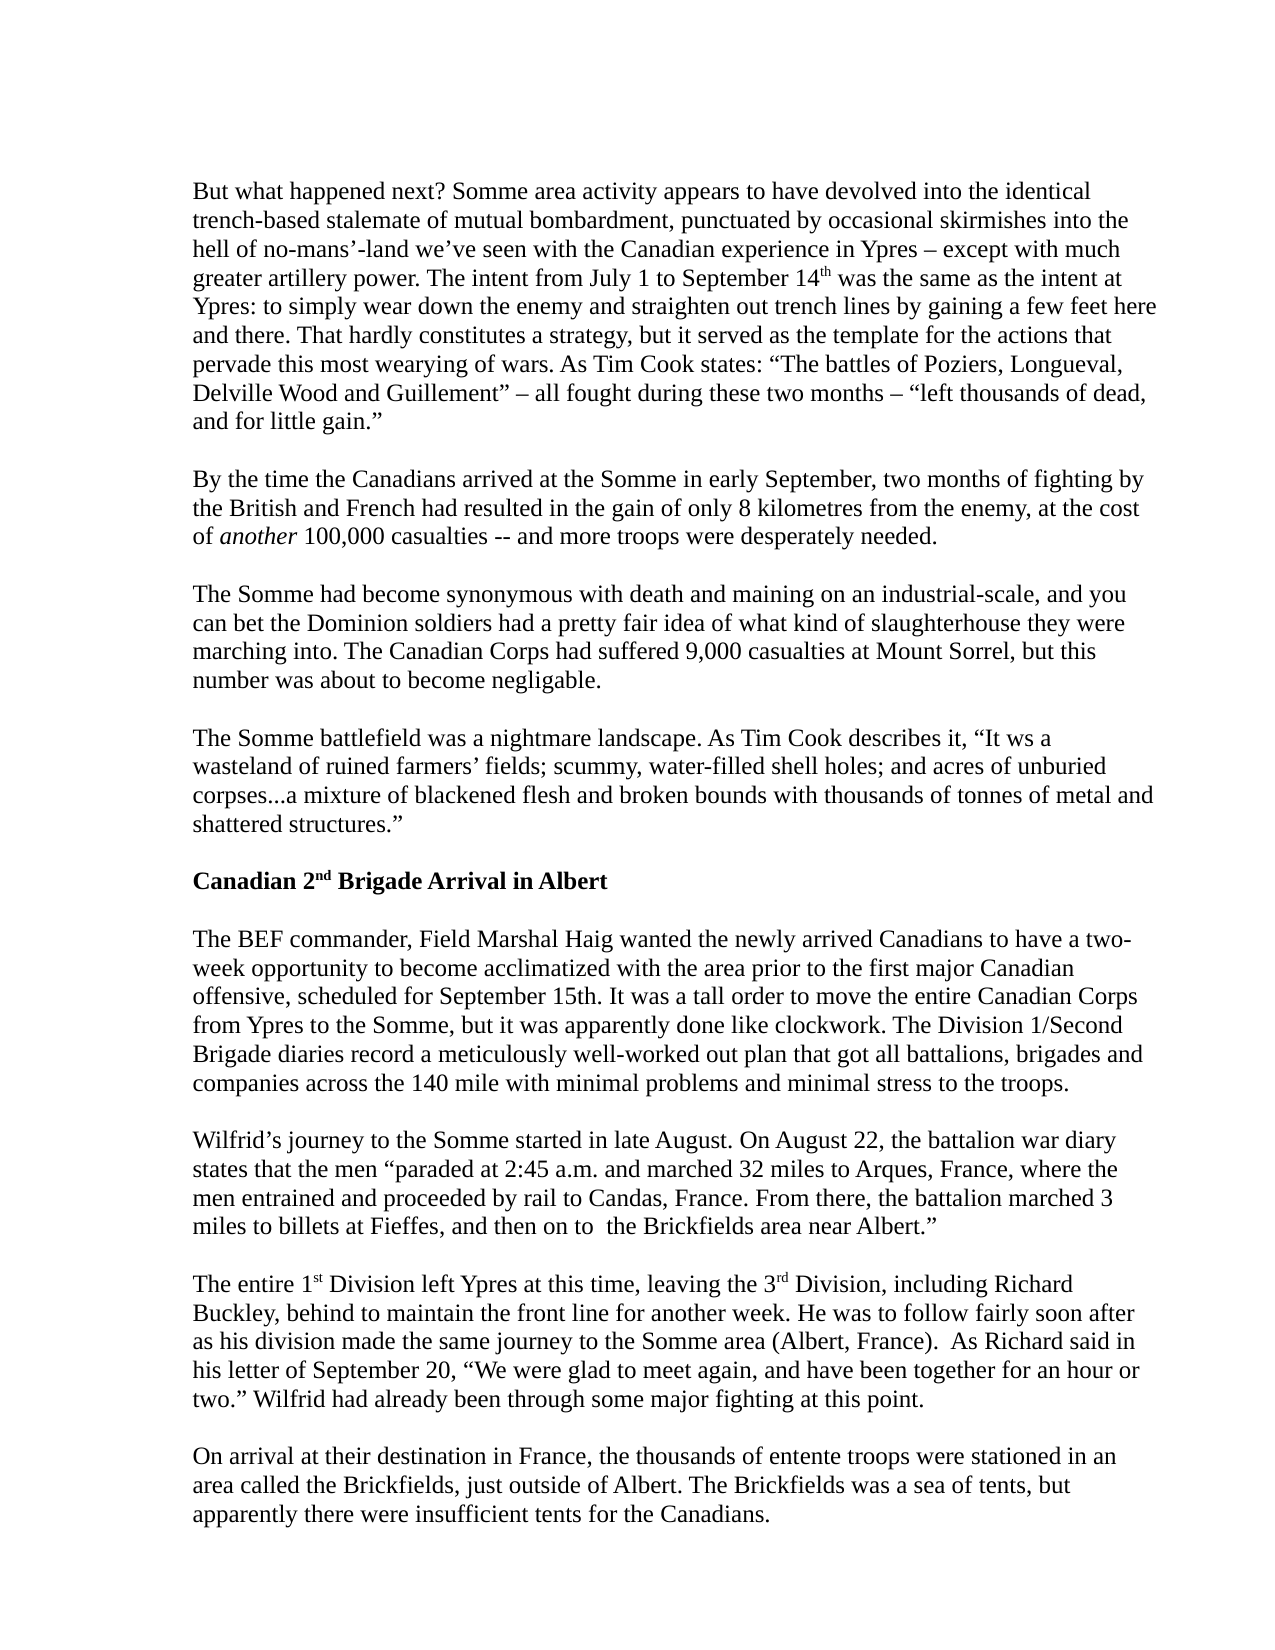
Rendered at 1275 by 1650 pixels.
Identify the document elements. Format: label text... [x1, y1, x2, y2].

text By the time the Canadians arrived at the Somme in early September, two months of fighting by the British and French had resulted in the gain of only 8 kilometres from the enemy, at the cost of another 100,000 casualties -- and more troops were desperately needed. [192, 464, 1158, 550]
text Wilfrid’s journey to the Somme started in late August. On August 22, the battalion war diary states that the men “paraded at 2:45 a.m. and marched 32 miles to Arques, France, where the men entrained and proceeded by rail to Candas, France. From there, the battalion marched 3 miles to billets at Fieffes, and then on to the Brickfields area near Albert.” [192, 1125, 1158, 1240]
text Canadian 2nd Brigade Arrival in Albert [192, 866, 1158, 895]
text The Somme had become synonymous with death and maining on an industrial-scale, and you can bet the Dominion soldiers had a pretty fair idea of what kind of slaughterhouse they were marching into. The Canadian Corps had suffered 9,000 casualties at Mount Sorrel, but this number was about to become negligable. [192, 579, 1158, 694]
text The entire 1st Division left Ypres at this time, leaving the 3rd Division, including Richard Buckley, behind to maintain the front line for another week. He was to follow fairly soon after as his division made the same journey to the Somme area (Albert, France). As Richard said in his letter of September 20, “We were glad to meet again, and have been together for an hour or two.” Wilfrid had already been through some major fighting at this point. [192, 1269, 1158, 1413]
text On arrival at their destination in France, the thousands of entente troops were stationed in an area called the Brickfields, just outside of Albert. The Brickfields was a sea of tents, but apparently there were insufficient tents for the Canadians. [192, 1441, 1158, 1528]
text The BEF commander, Field Marshal Haig wanted the newly arrived Canadians to have a two-week opportunity to become acclimatized with the area prior to the first major Canadian offensive, scheduled for September 15th. It was a tall order to move the entire Canadian Corps from Ypres to the Somme, but it was apparently done like clockwork. The Division 1/Second Brigade diaries record a meticulously well-worked out plan that got all battalions, brigades and companies across the 140 mile with minimal problems and minimal stress to the troops. [192, 924, 1158, 1096]
text The Somme battlefield was a nightmare landscape. As Tim Cook describes it, “It ws a wasteland of ruined farmers’ fields; scummy, water-filled shell holes; and acres of unburied corpses...a mixture of blackened flesh and broken bounds with thousands of tonnes of metal and shattered structures.” [192, 723, 1158, 838]
text But what happened next? Somme area activity appears to have devolved into the identical trench-based stalemate of mutual bombardment, punctuated by occasional skirmishes into the hell of no-mans’-land we’ve seen with the Canadian experience in Ypres – except with much greater artillery power. The intent from July 1 to September 14th was the same as the intent at Ypres: to simply wear down the enemy and straighten out trench lines by gaining a few feet here and there. That hardly constitutes a strategy, but it served as the template for the actions that pervade this most wearying of wars. As Tim Cook states: “The battles of Poziers, Longueval, Delville Wood and Guillement” – all fought during these two months – “left thousands of dead, and for little gain.” [192, 176, 1158, 435]
